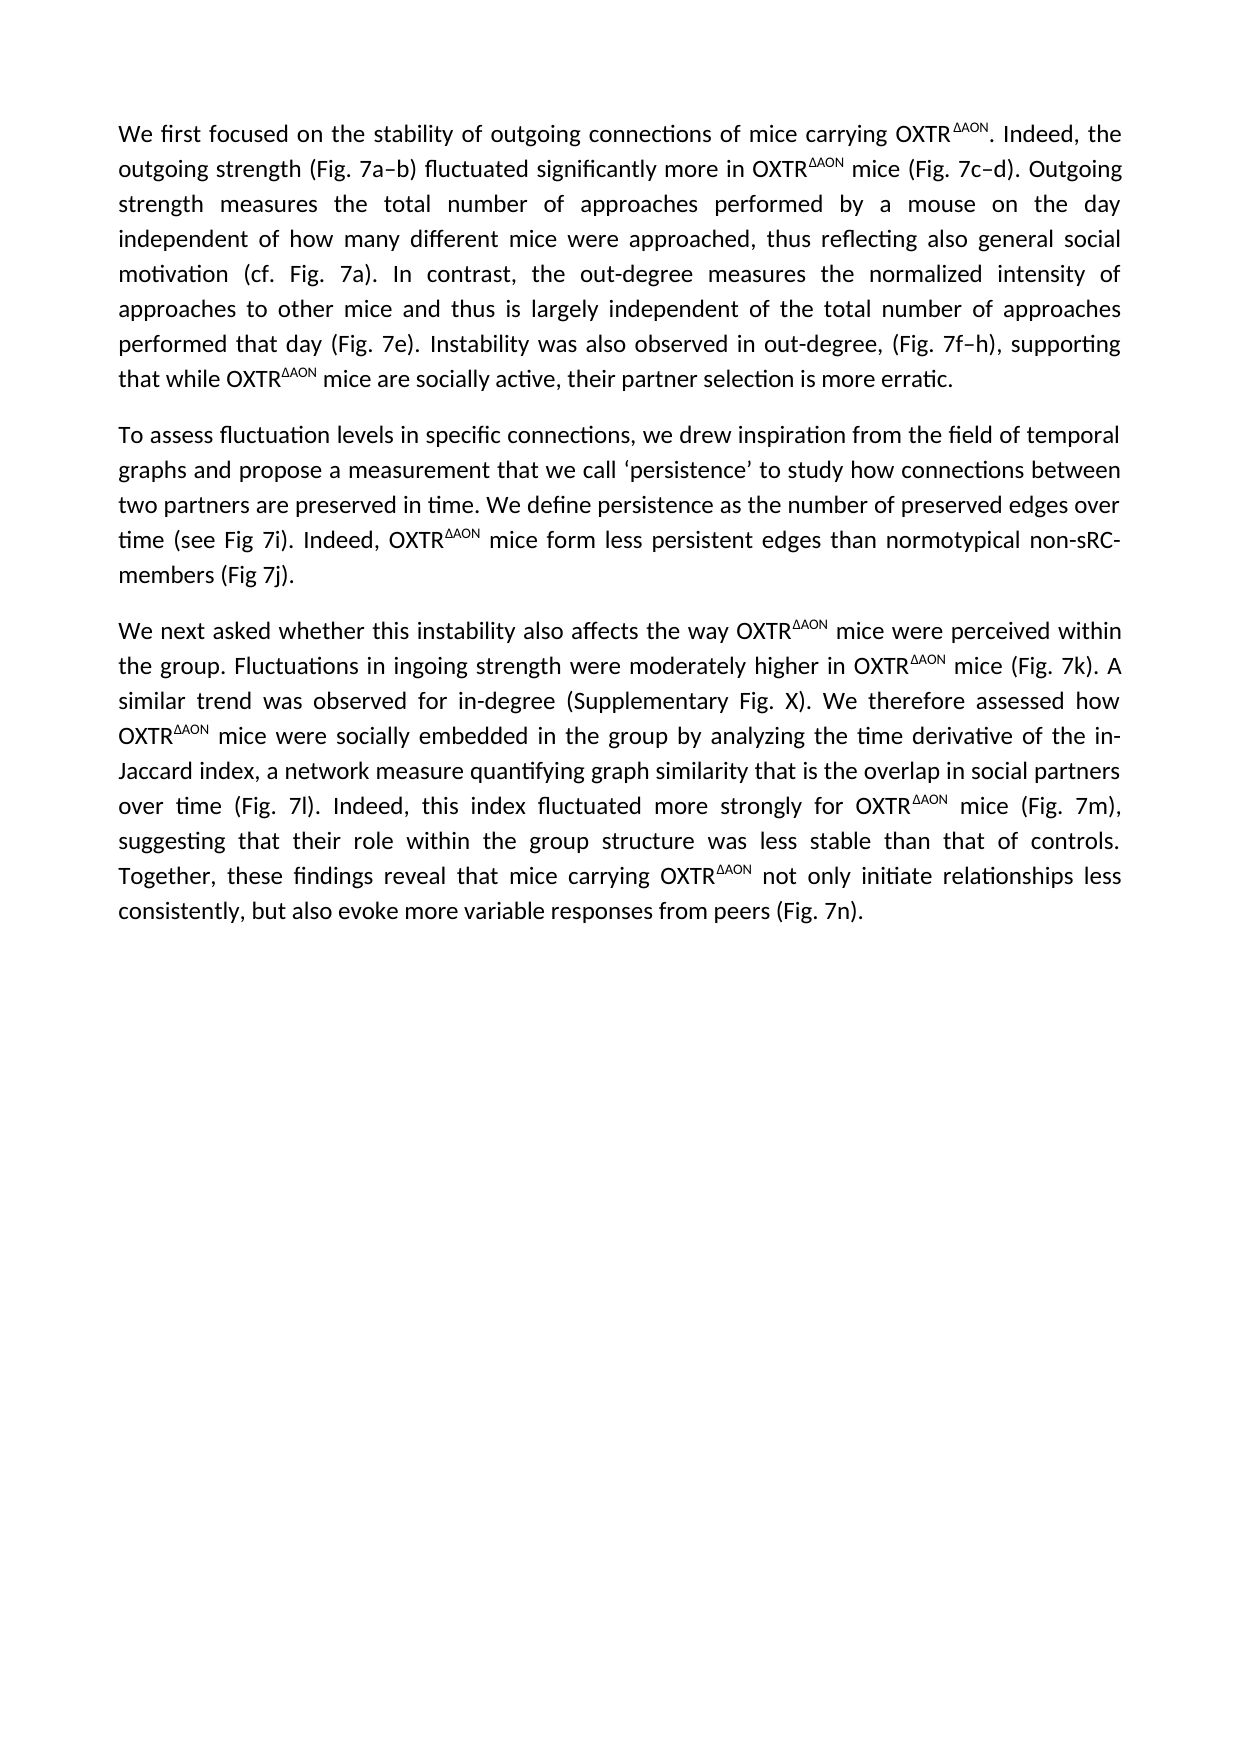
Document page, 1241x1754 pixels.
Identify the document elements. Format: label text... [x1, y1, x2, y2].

text We first focused on the stability of outgoing connections of mice carrying OXTRΔAON. Indeed, the outgoing strength (Fig. 7a–b) fluctuated significantly more in OXTRΔAON mice (Fig. 7c–d). Outgoing strength measures the total number of approaches performed by a mouse on the day independent of how many different mice were approached, thus reflecting also general social motivation (cf. Fig. 7a). In contrast, the out-degree measures the normalized intensity of approaches to other mice and thus is largely independent of the total number of approaches performed that day (Fig. 7e). Instability was also observed in out-degree, (Fig. 7f–h), supporting that while OXTRΔAON mice are socially active, their partner selection is more erratic. [118, 118, 1122, 394]
text To assess fluctuation levels in specific connections, we drew inspiration from the field of temporal graphs and propose a measurement that we call ‘persistence’ to study how connections between two partners are preserved in time. We define persistence as the number of preserved edges over time (see Fig 7i). Indeed, OXTRΔAON mice form less persistent edges than normotypical non-sRC-members (Fig 7j). [118, 419, 1122, 589]
text We next asked whether this instability also affects the way OXTRΔAON mice were perceived within the group. Fluctuations in ingoing strength were moderately higher in OXTRΔAON mice (Fig. 7k). A similar trend was observed for in-degree (Supplementary Fig. X). We therefore assessed how OXTRΔAON mice were socially embedded in the group by analyzing the time derivative of the in-Jaccard index, a network measure quantifying graph similarity that is the overlap in social partners over time (Fig. 7l). Indeed, this index fluctuated more strongly for OXTRΔAON mice (Fig. 7m), suggesting that their role within the group structure was less stable than that of controls. Together, these findings reveal that mice carrying OXTRΔAON not only initiate relationships less consistently, but also evoke more variable responses from peers (Fig. 7n). [118, 615, 1122, 925]
